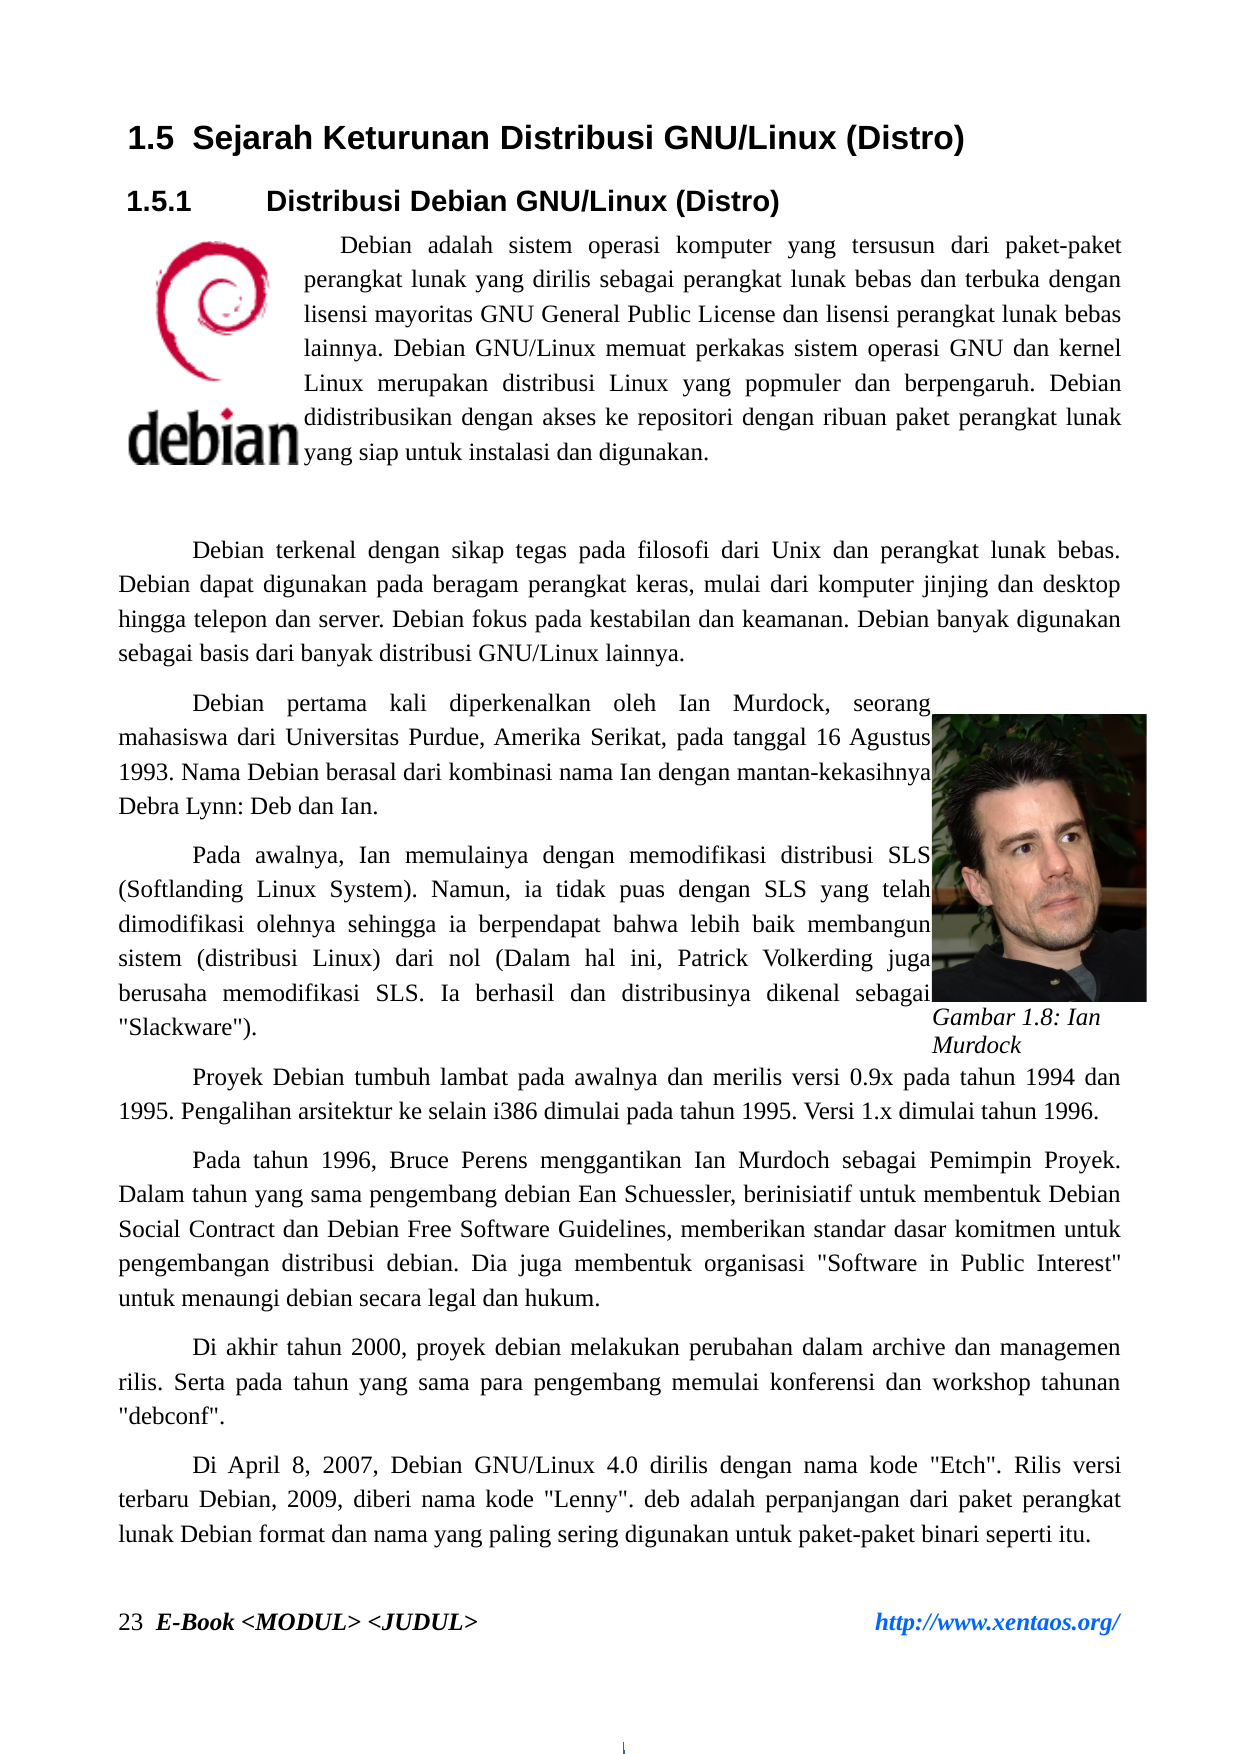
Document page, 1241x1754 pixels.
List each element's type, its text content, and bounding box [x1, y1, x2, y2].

text Proyek Debian tumbuh lambat pada awalnya dan merilis versi 0.9x pada tahun 1994 dan 1995. Pengalihan arsitektur ke selain i386 dimulai pada tahun 1995. Versi 1.x dimulai tahun 1996. [118, 1062, 1122, 1125]
text Di akhir tahun 2000, proyek debian melakukan perubahan dalam archive dan managemen rilis. Serta pada tahun yang sama para pengembang memulai konferensi dan workshop tahunan "debconf". [118, 1332, 1122, 1430]
subtitle Distribusi Debian GNU/Linux (Distro) [118, 184, 1122, 218]
text Di April 8, 2007, Debian GNU/Linux 4.0 dirilis dengan nama kode "Etch". Rilis versi terbaru Debian, 2009, diberi nama kode "Lenny". deb adalah perpanjangan dari paket perangkat lunak Debian format dan nama yang paling sering digunakan untuk paket-paket binari seperti itu. [118, 1450, 1122, 1548]
text Debian pertama kali diperkenalkan oleh Ian Murdock, seorang mahasiswa dari Universitas Purdue, Amerika Serikat, pada tanggal 16 Agustus 1993. Nama Debian berasal dari kombinasi nama Ian dengan mantan-kekasihnya Debra Lynn: Deb dan Ian. [118, 688, 1147, 820]
text Debian terkenal dengan sikap tegas pada filosofi dari Unix dan perangkat lunak bebas. Debian dapat digunakan pada beragam perangkat keras, mulai dari komputer jinjing dan desktop hingga telepon dan server. Debian fokus pada kestabilan dan keamanan. Debian banyak digunakan sebagai basis dari banyak distribusi GNU/Linux lainnya. [118, 535, 1122, 667]
picture [968, 714, 1056, 1002]
text Pada tahun 1996, Bruce Perens menggantikan Ian Murdoch sebagai Pemimpin Proyek. Dalam tahun yang sama pengembang debian Ean Schuessler, berinisiatif untuk membentuk Debian Social Contract dan Debian Free Software Guidelines, memberikan standar dasar komitmen untuk pengembangan distribusi debian. Dia juga membentuk organisasi "Software in Public Interest" untuk menaungi debian secara legal dan hukum. [118, 1145, 1122, 1312]
picture [122, 241, 304, 465]
text Gambar 1.8: Ian Murdock [932, 714, 1147, 1059]
text Debian adalah sistem operasi komputer yang tersusun dari paket-paket perangkat lunak yang dirilis sebagai perangkat lunak bebas dan terbuka dengan lisensi mayoritas GNU General Public License dan lisensi perangkat lunak bebas lainnya. Debian GNU/Linux memuat perkakas sistem operasi GNU dan kernel Linux merupakan distribusi Linux yang popmuler dan berpengaruh. Debian didistribusikan dengan akses ke repositori dengan ribuan paket perangkat lunak yang siap untuk instalasi dan digunakan. [118, 230, 1122, 466]
text Pada awalnya, Ian memulainya dengan memodifikasi distribusi SLS (Softlanding Linux System). Namun, ia tidak puas dengan SLS yang telah dimodifikasi olehnya sehingga ia berpendapat bahwa lebih baik membangun sistem (distribusi Linux) dari nol (Dalam hal ini, Patrick Volkerding juga berusaha memodifikasi SLS. Ia berhasil dan distribusinya dikenal sebagai "Slackware"). [118, 840, 932, 1041]
subtitle Sejarah Keturunan Distribusi GNU/Linux (Distro) [118, 118, 1122, 157]
